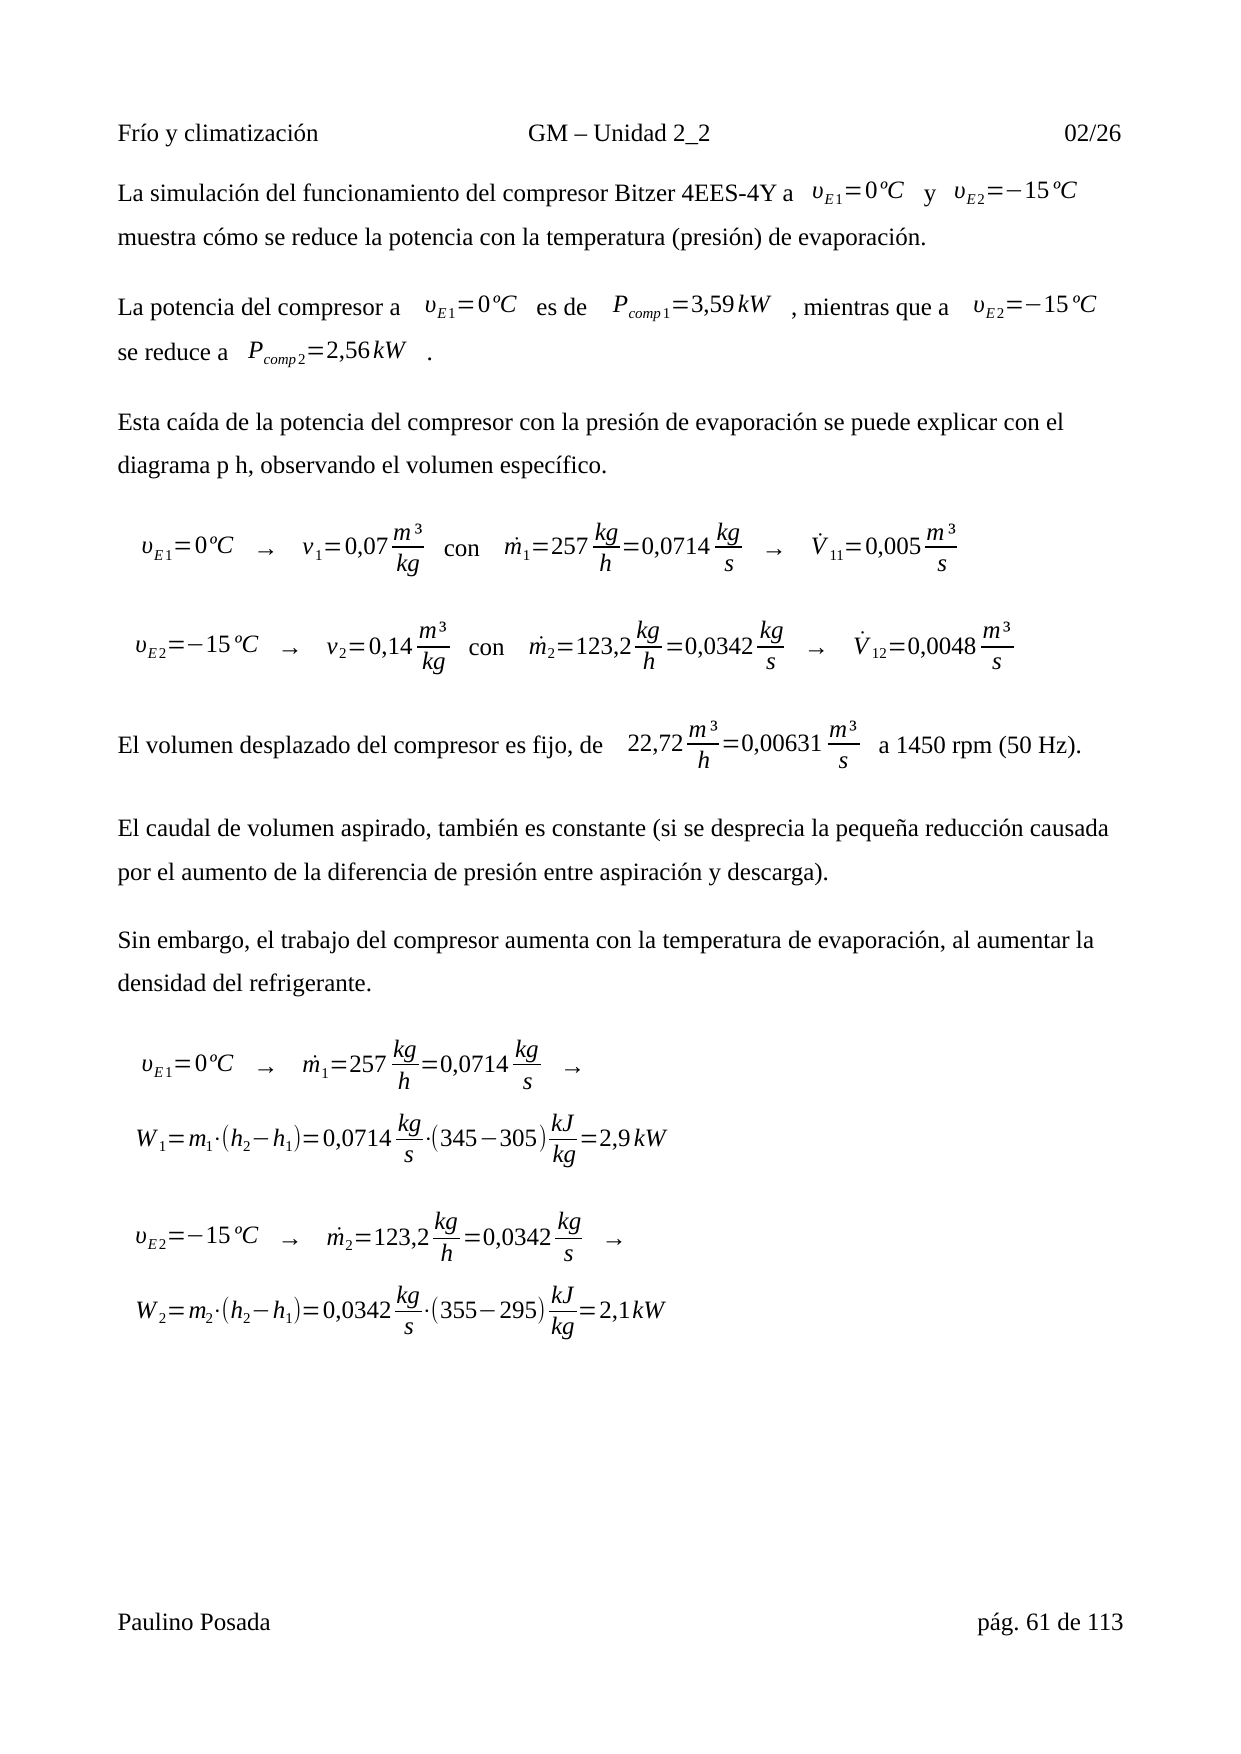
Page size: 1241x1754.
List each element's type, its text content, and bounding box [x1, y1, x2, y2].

text La simulación del funcionamiento del compresor Bitzer 4EES-4Y aymuestra cómo se reduce la potencia con la temperatura (presión) de evaporación. [117, 176, 1123, 251]
text El caudal de volumen aspirado, también es constante (si se desprecia la pequeña reducción causada por el aumento de la diferencia de presión entre aspiración y descarga). [117, 813, 1123, 885]
text → → [117, 1208, 1123, 1341]
text → con → [117, 518, 1123, 577]
text → → [117, 1036, 1123, 1168]
text La potencia del compresor a es de , mientras que a se reduce a. [117, 290, 1123, 368]
text Esta caída de la potencia del compresor con la presión de evaporación se puede explicar con el diagrama p h, observando el volumen específico. [117, 407, 1123, 479]
text Sin embargo, el trabajo del compresor aumenta con la temperatura de evaporación, al aumentar la densidad del refrigerante. [117, 925, 1123, 997]
text El volumen desplazado del compresor es fijo, de a 1450 rpm (50 Hz). [117, 715, 1123, 774]
text → con → [117, 617, 1123, 676]
